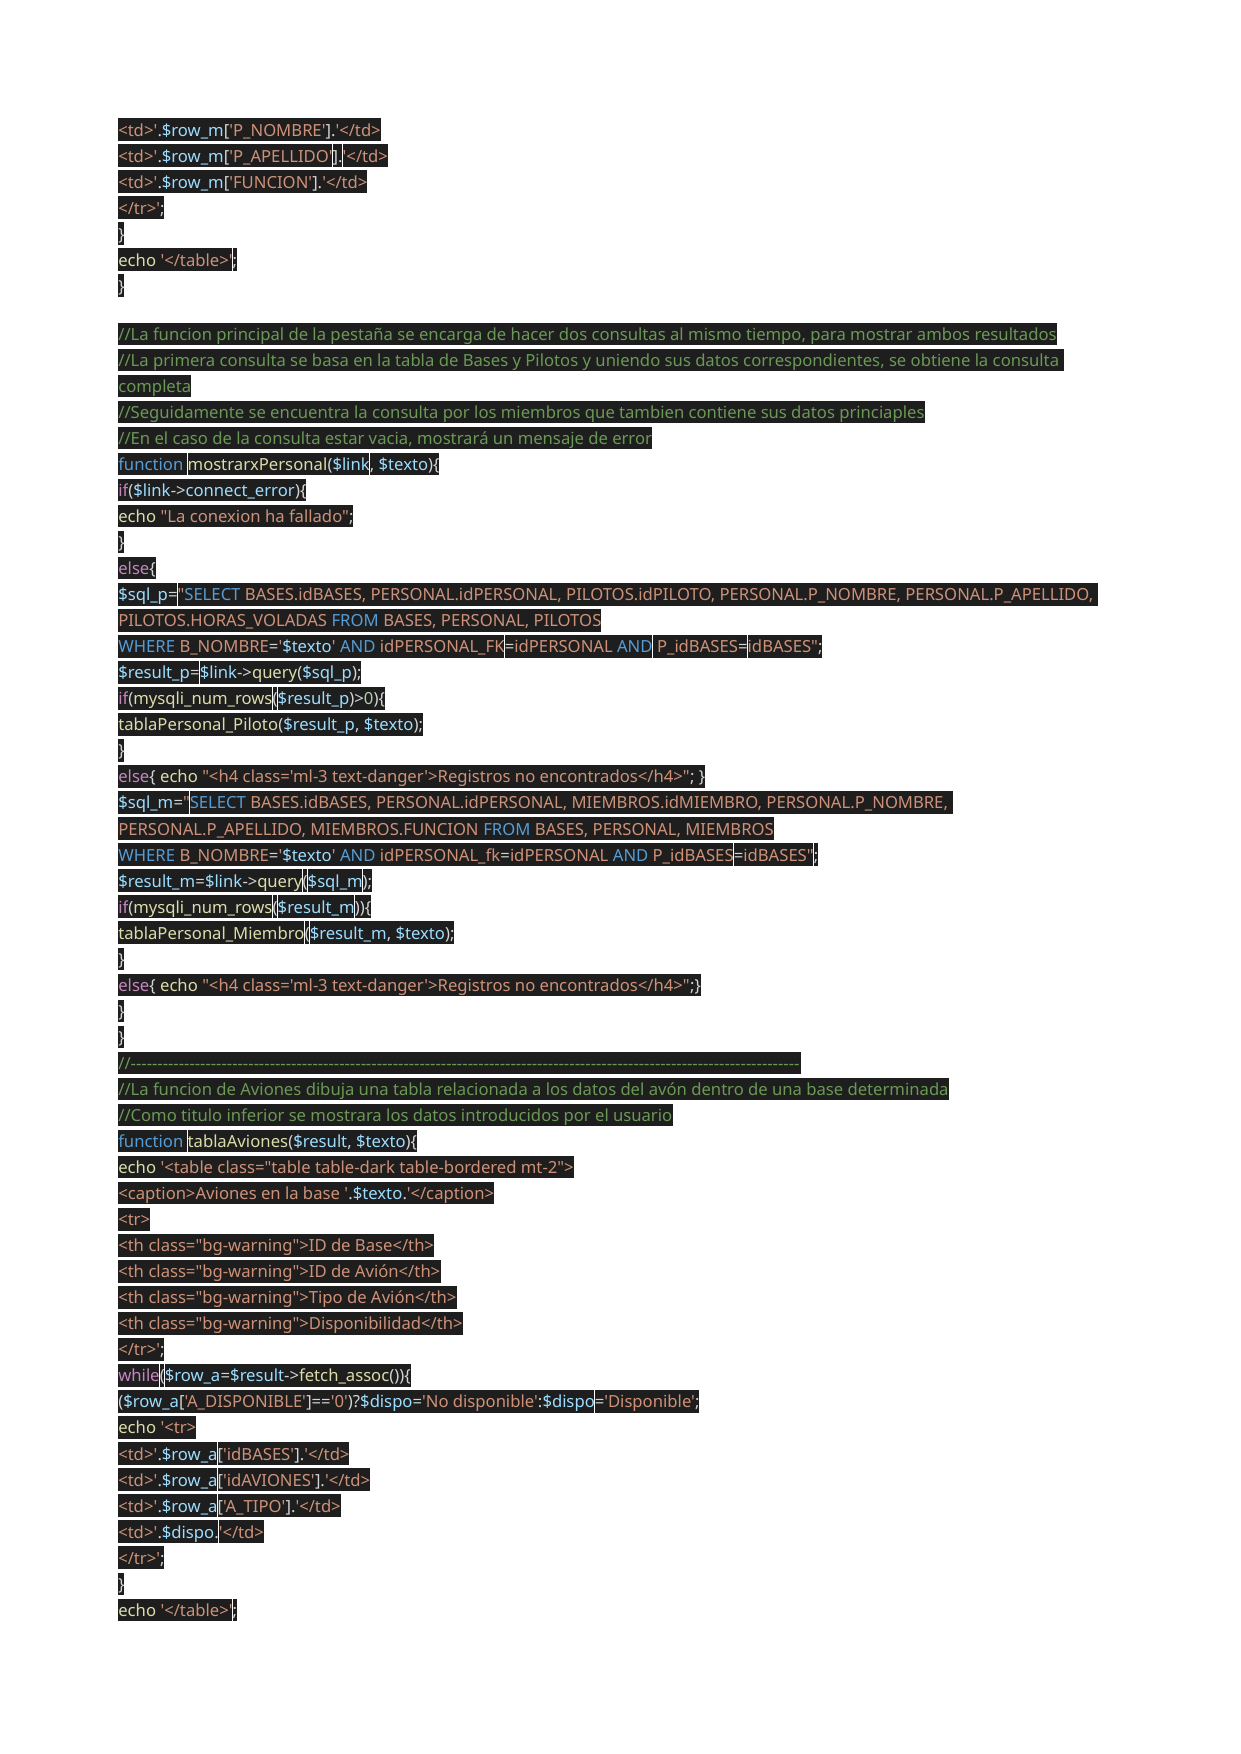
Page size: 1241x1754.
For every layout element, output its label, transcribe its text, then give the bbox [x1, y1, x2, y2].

text <td>'.$dispo.'</td> [118, 1520, 1122, 1543]
text $result_p=$link->query($sql_p); [118, 661, 1122, 684]
text else{ [118, 557, 1122, 579]
text echo '</table>'; [118, 1598, 1122, 1621]
text //----------------------------------------------------------------------------------------------------------------------------- [118, 1052, 1122, 1074]
text WHERE B_NOMBRE='$texto' AND idPERSONAL_fk=idPERSONAL AND P_idBASES=idBASES"; [118, 843, 1122, 866]
text } [118, 999, 1122, 1022]
text //La funcion de Aviones dibuja una tabla relacionada a los datos del avón dentro de una base determinada [118, 1078, 1122, 1100]
text tablaPersonal_Piloto($result_p, $texto); [118, 713, 1122, 736]
text ($row_a['A_DISPONIBLE']=='0')?$dispo='No disponible':$dispo='Disponible'; [118, 1390, 1122, 1413]
text } [118, 274, 1122, 297]
text //Seguidamente se encuentra la consulta por los miembros que tambien contiene sus datos princiaples [118, 401, 1122, 423]
text <caption>Aviones en la base '.$texto.'</caption> [118, 1182, 1122, 1204]
text $sql_p="SELECT BASES.idBASES, PERSONAL.idPERSONAL, PILOTOS.idPILOTO, PERSONAL.P_NOMBRE, PERSONAL.P_APELLIDO, PILOTOS.HORAS_VOLADAS FROM BASES, PERSONAL, PILOTOS [118, 583, 1122, 632]
text else{ echo "<h4 class='ml-3 text-danger'>Registros no encontrados</h4>"; } [118, 765, 1122, 788]
text } [118, 739, 1122, 762]
text echo '<table class="table table-dark table-bordered mt-2"> [118, 1156, 1122, 1178]
text <th class="bg-warning">Tipo de Avión</th> [118, 1286, 1122, 1309]
text </tr>'; [118, 1338, 1122, 1361]
text echo '<tr> [118, 1416, 1122, 1439]
text echo '</table>'; [118, 248, 1122, 271]
text } [118, 531, 1122, 553]
text <td>'.$row_a['idBASES'].'</td> [118, 1442, 1122, 1465]
text <td>'.$row_a['A_TIPO'].'</td> [118, 1494, 1122, 1517]
text function mostrarxPersonal($link, $texto){ [118, 453, 1122, 475]
text <th class="bg-warning">ID de Base</th> [118, 1234, 1122, 1257]
text </tr>'; [118, 196, 1122, 219]
text //La funcion principal de la pestaña se encarga de hacer dos consultas al mismo tiempo, para mostrar ambos resultados [118, 322, 1122, 345]
text if(mysqli_num_rows($result_p)>0){ [118, 687, 1122, 710]
text } [118, 1572, 1122, 1595]
text <td>'.$row_m['FUNCION'].'</td> [118, 170, 1122, 193]
text $sql_m="SELECT BASES.idBASES, PERSONAL.idPERSONAL, MIEMBROS.idMIEMBRO, PERSONAL.P_NOMBRE, PERSONAL.P_APELLIDO, MIEMBROS.FUNCION FROM BASES, PERSONAL, MIEMBROS [118, 791, 1122, 840]
text <td>'.$row_m['P_NOMBRE'].'</td> [118, 118, 1122, 141]
text <th class="bg-warning">Disponibilidad</th> [118, 1312, 1122, 1335]
text $result_m=$link->query($sql_m); [118, 869, 1122, 892]
text <td>'.$row_m['P_APELLIDO'].'</td> [118, 144, 1122, 167]
text if(mysqli_num_rows($result_m)){ [118, 895, 1122, 918]
text } [118, 947, 1122, 970]
text else{ echo "<h4 class='ml-3 text-danger'>Registros no encontrados</h4>";} [118, 973, 1122, 996]
text tablaPersonal_Miembro($result_m, $texto); [118, 921, 1122, 944]
text //En el caso de la consulta estar vacia, mostrará un mensaje de error [118, 427, 1122, 449]
text //La primera consulta se basa en la tabla de Bases y Pilotos y uniendo sus datos correspondientes, se obtiene la consulta completa [118, 348, 1122, 397]
text WHERE B_NOMBRE='$texto' AND idPERSONAL_FK=idPERSONAL AND P_idBASES=idBASES"; [118, 635, 1122, 658]
text function tablaAviones($result, $texto){ [118, 1130, 1122, 1152]
text <th class="bg-warning">ID de Avión</th> [118, 1260, 1122, 1283]
text if($link->connect_error){ [118, 479, 1122, 501]
text <tr> [118, 1208, 1122, 1231]
text <td>'.$row_a['idAVIONES'].'</td> [118, 1468, 1122, 1491]
text //Como titulo inferior se mostrara los datos introducidos por el usuario [118, 1104, 1122, 1126]
text } [118, 222, 1122, 245]
text echo "La conexion ha fallado"; [118, 505, 1122, 527]
text </tr>'; [118, 1546, 1122, 1569]
text } [118, 1026, 1122, 1048]
text while($row_a=$result->fetch_assoc()){ [118, 1364, 1122, 1387]
